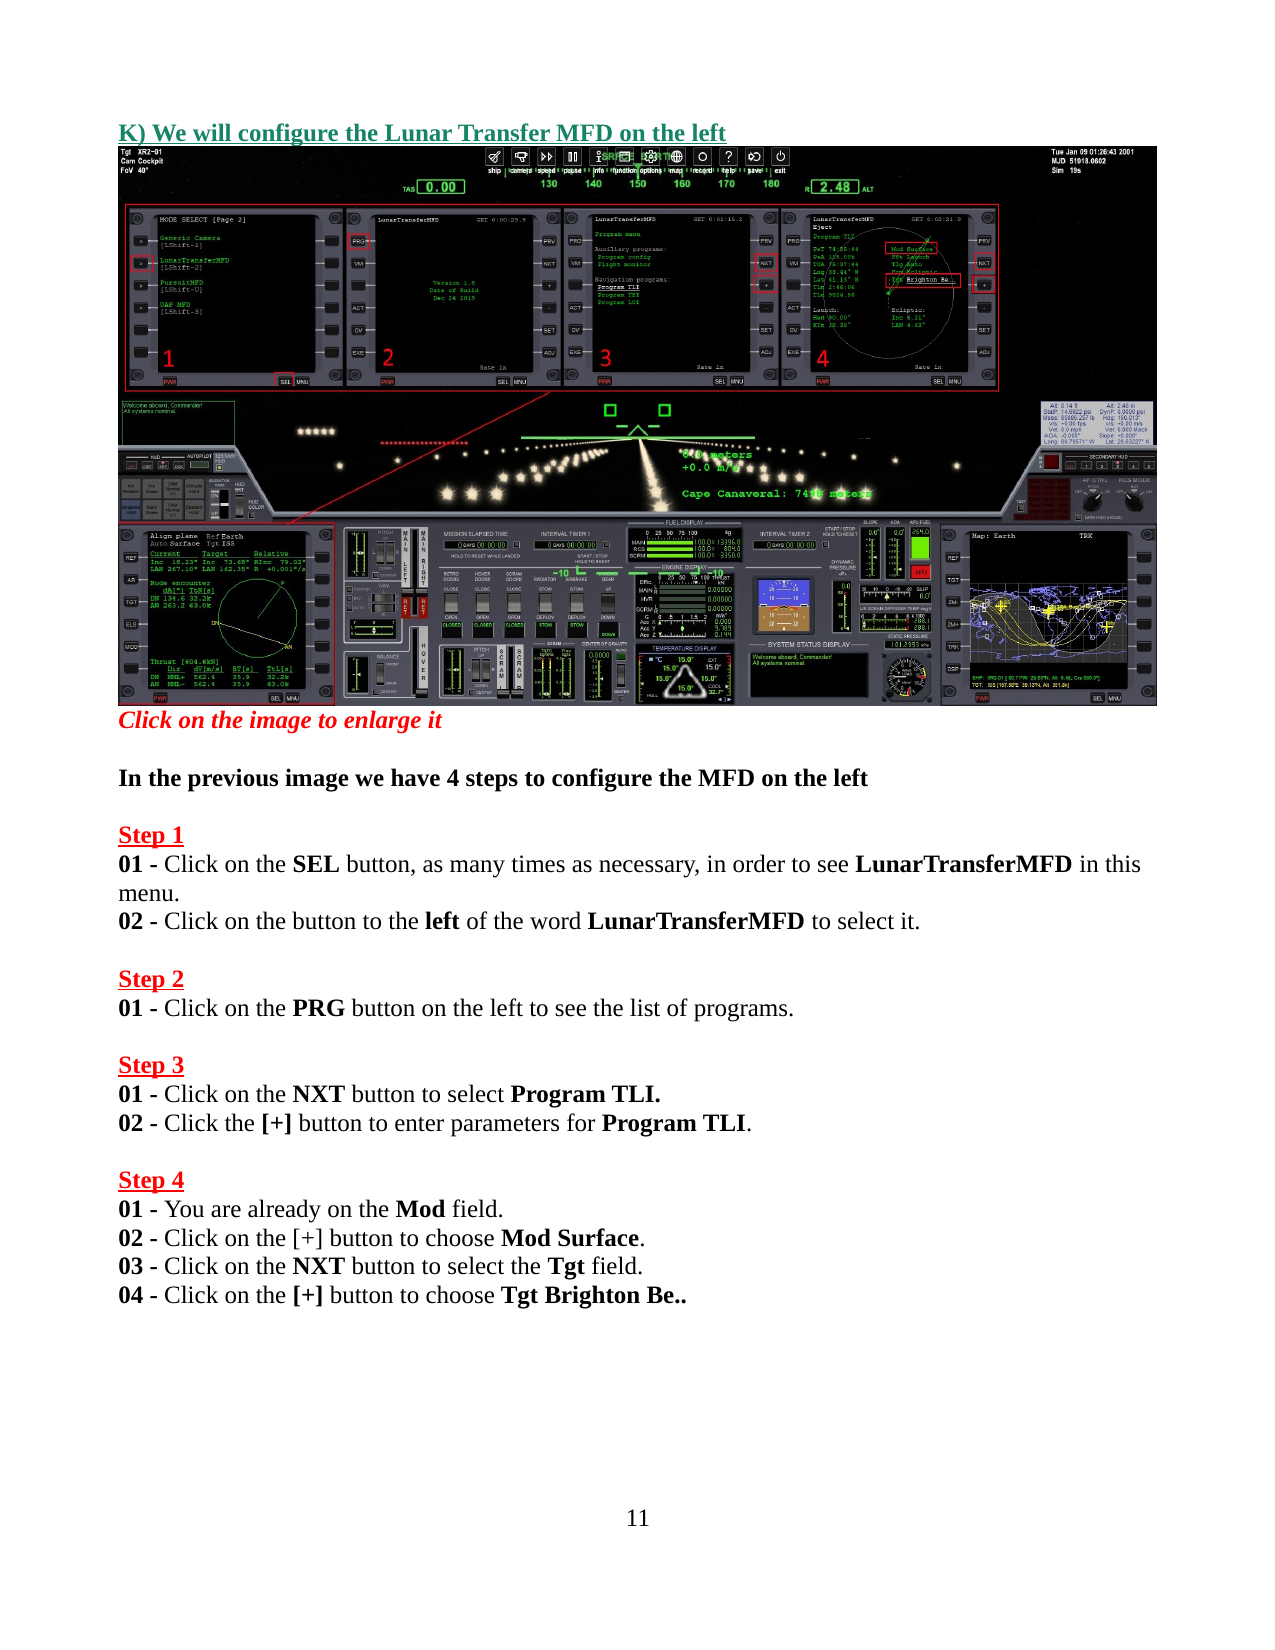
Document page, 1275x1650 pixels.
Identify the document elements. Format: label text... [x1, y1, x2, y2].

text 01 - You are already on the Mod field. [118, 1194, 1157, 1223]
text Step 1 [118, 820, 1157, 849]
text Step 3 [118, 1050, 1157, 1079]
text K) We will configure the Lunar Transfer MFD on the left [118, 118, 1157, 146]
text 03 - Click on the NXT button to select the Tgt field. [118, 1251, 1157, 1280]
text Step 2 [118, 964, 1157, 993]
picture [118, 146, 1157, 706]
text Click on the image to enlarge it [118, 706, 1157, 734]
text 02 - Click the [+] button to enter parameters for Program TLI. [118, 1108, 1157, 1136]
text 01 - Click on the PRG button on the left to see the list of programs. [118, 993, 1157, 1021]
text 01 - Click on the SEL button, as many times as necessary, in order to see LunarTransferMFD in this menu. [118, 849, 1157, 906]
text 01 - Click on the NXT button to select Program TLI. [118, 1079, 1157, 1108]
text 02 - Click on the [+] button to choose Mod Surface. [118, 1223, 1157, 1251]
text 02 - Click on the button to the left of the word LunarTransferMFD to select it. [118, 906, 1157, 935]
text 04 - Click on the [+] button to choose Tgt Brighton Be.. [118, 1280, 1157, 1309]
text Step 4 [118, 1165, 1157, 1194]
text In the previous image we have 4 steps to configure the MFD on the left [118, 763, 1157, 791]
